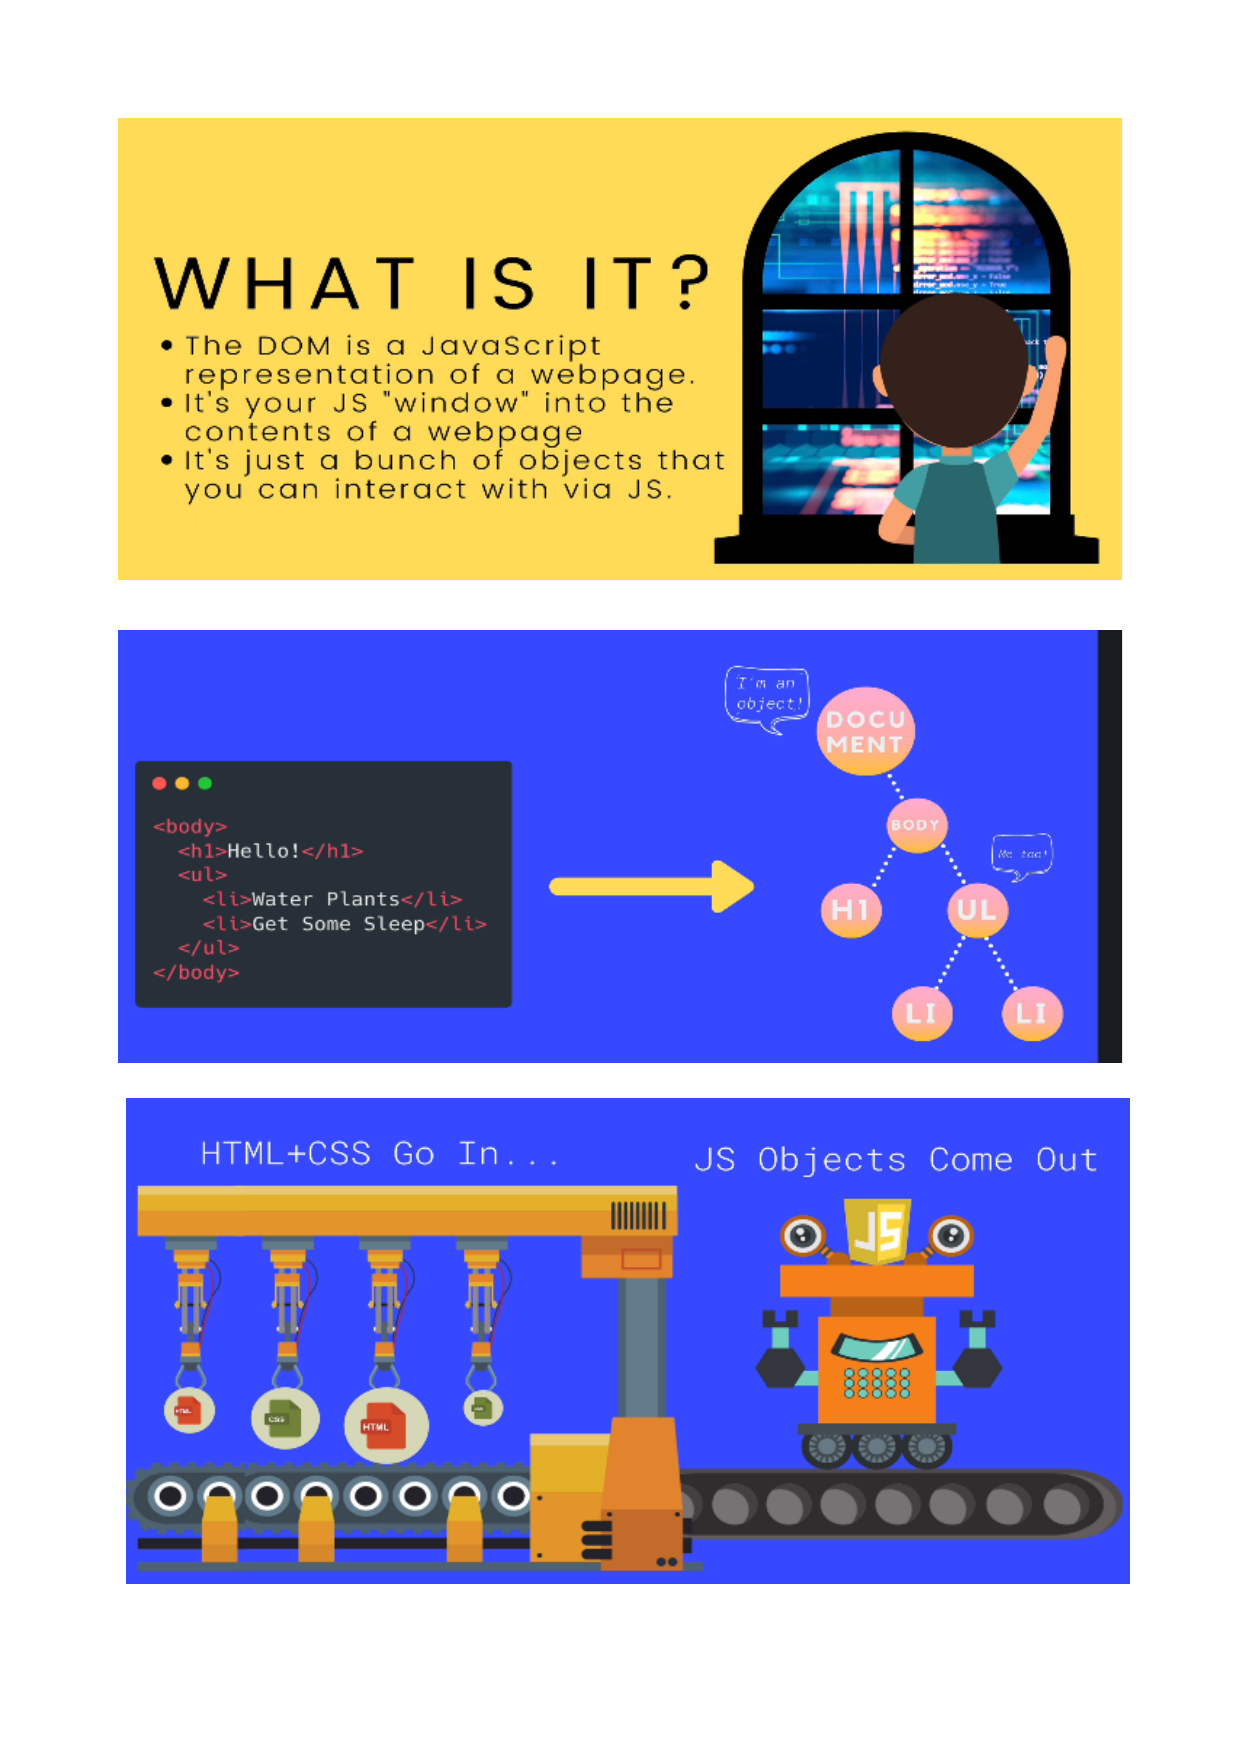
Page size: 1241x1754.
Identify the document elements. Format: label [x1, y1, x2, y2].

picture [126, 1098, 1130, 1584]
picture [118, 118, 1123, 580]
picture [118, 630, 1123, 1063]
